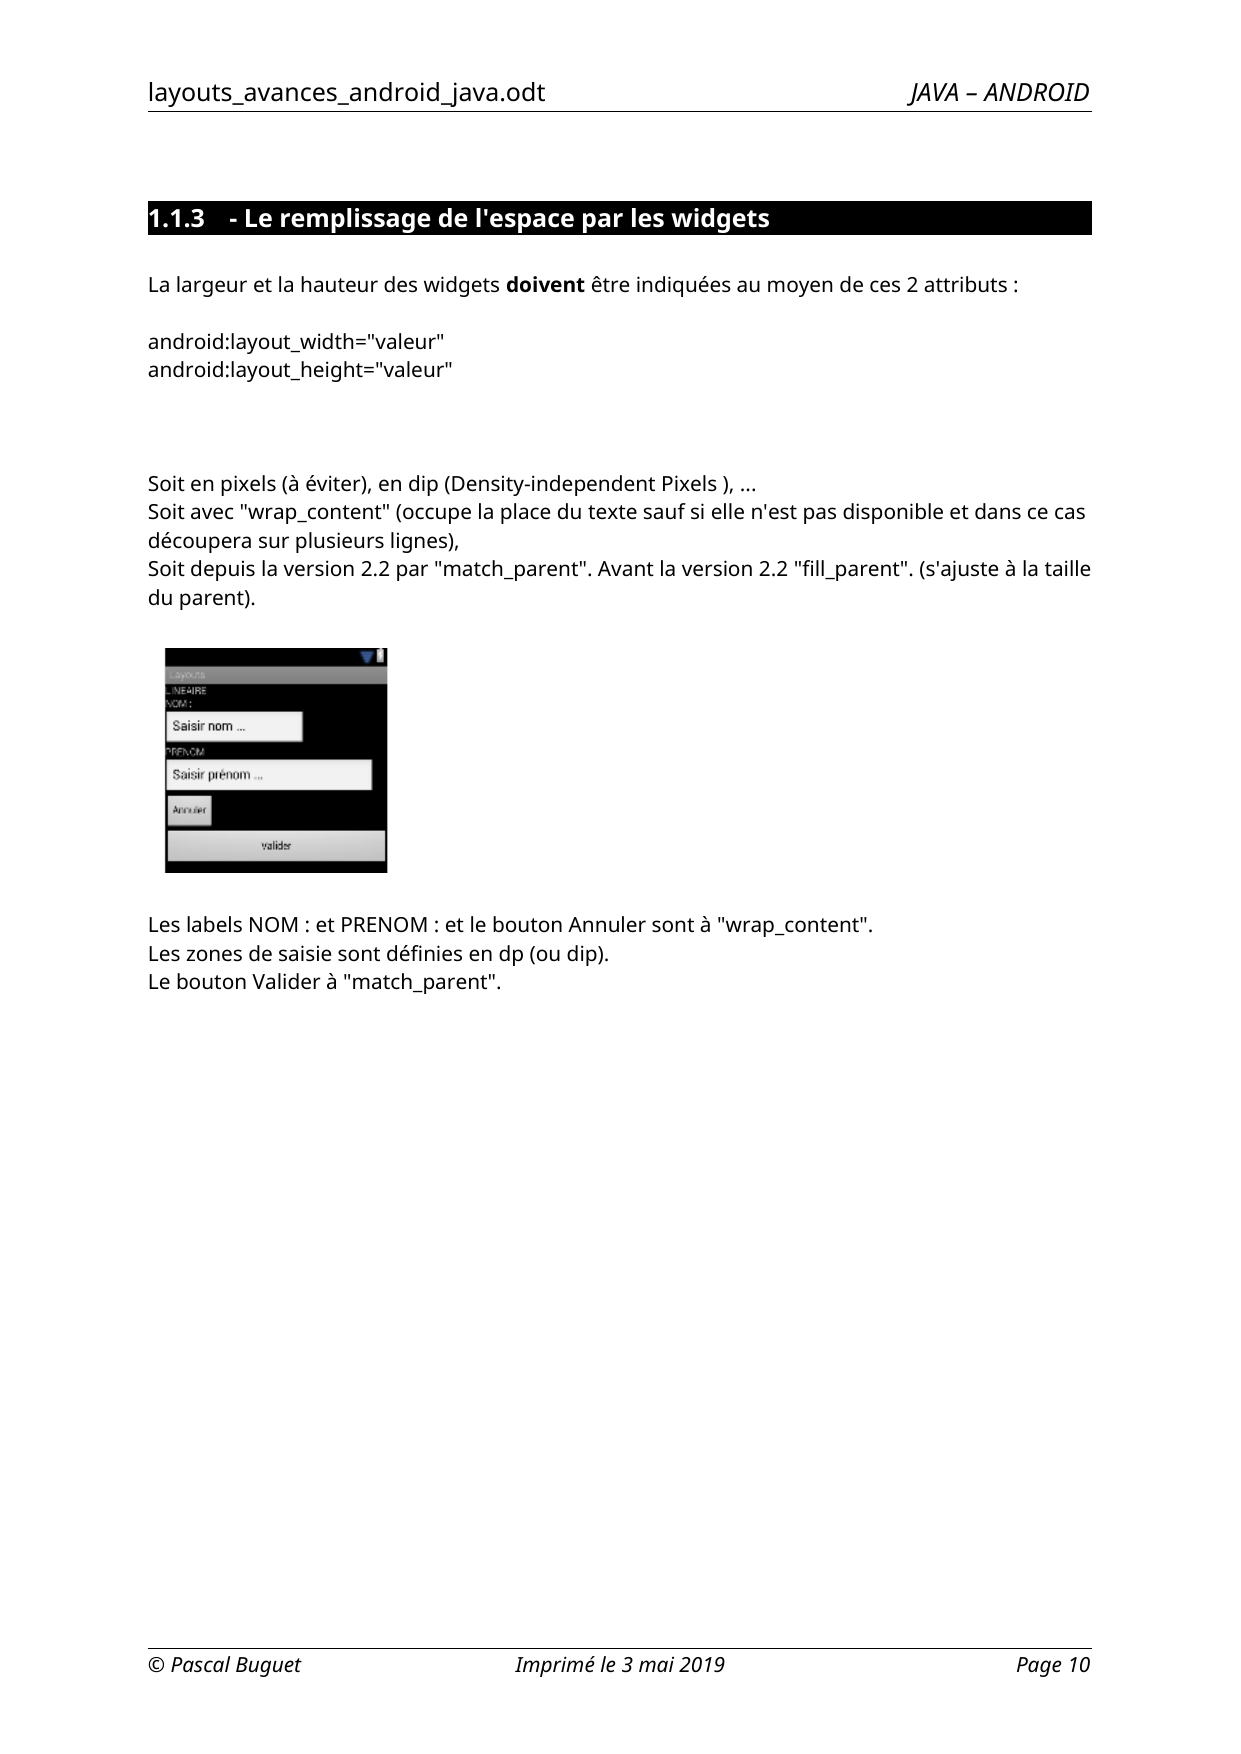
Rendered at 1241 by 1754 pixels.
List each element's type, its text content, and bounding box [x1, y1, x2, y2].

text android:layout_height="valeur" [148, 355, 1092, 384]
text Le bouton Valider à "match_parent". [148, 967, 1092, 996]
text Soit avec "wrap_content" (occupe la place du texte sauf si elle n'est pas disponible et dans ce cas découpera sur plusieurs lignes), [148, 497, 1092, 554]
text Soit depuis la version 2.2 par "match_parent". Avant la version 2.2 "fill_parent". (s'ajuste à la taille du parent). [148, 554, 1092, 611]
text La largeur et la hauteur des widgets doivent être indiquées au moyen de ces 2 attributs : [148, 270, 1092, 298]
text Soit en pixels (à éviter), en dip (Density-independent Pixels ), ... [148, 469, 1092, 497]
text android:layout_width="valeur" [148, 327, 1092, 355]
text Les zones de saisie sont définies en dp (ou dip). [148, 939, 1092, 967]
text Les labels NOM : et PRENOM : et le bouton Annuler sont à "wrap_content". [148, 910, 1092, 939]
subtitle - Le remplissage de l'espace par les widgets [148, 201, 1092, 235]
